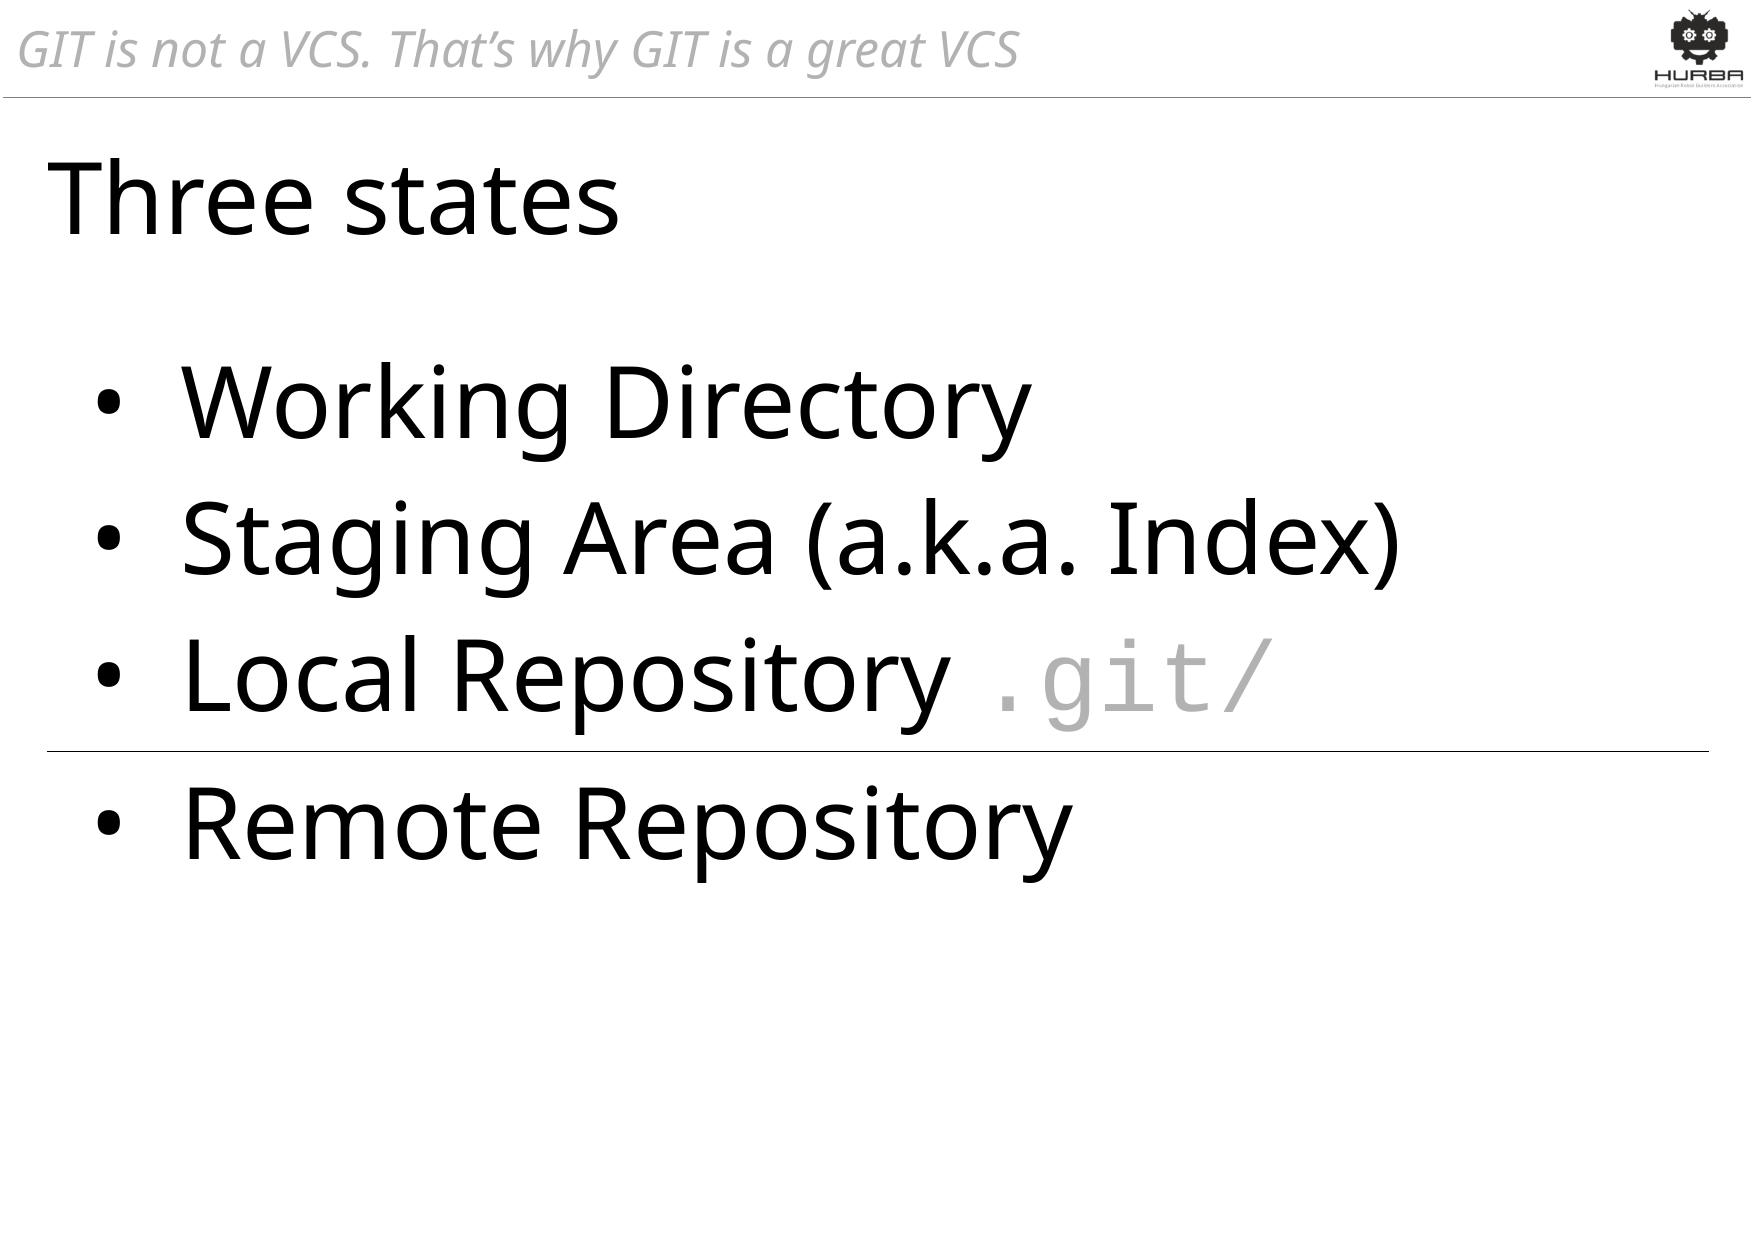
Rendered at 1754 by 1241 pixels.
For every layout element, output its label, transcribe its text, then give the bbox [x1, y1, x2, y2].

text • Local Repository .git/ [3, 604, 1751, 741]
text Three states [3, 127, 1751, 263]
text • Working Directory [3, 332, 1751, 468]
text • Staging Area (a.k.a. Index) [3, 468, 1751, 604]
text • Remote Repository [3, 752, 1751, 889]
picture [1644, 3, 1754, 102]
